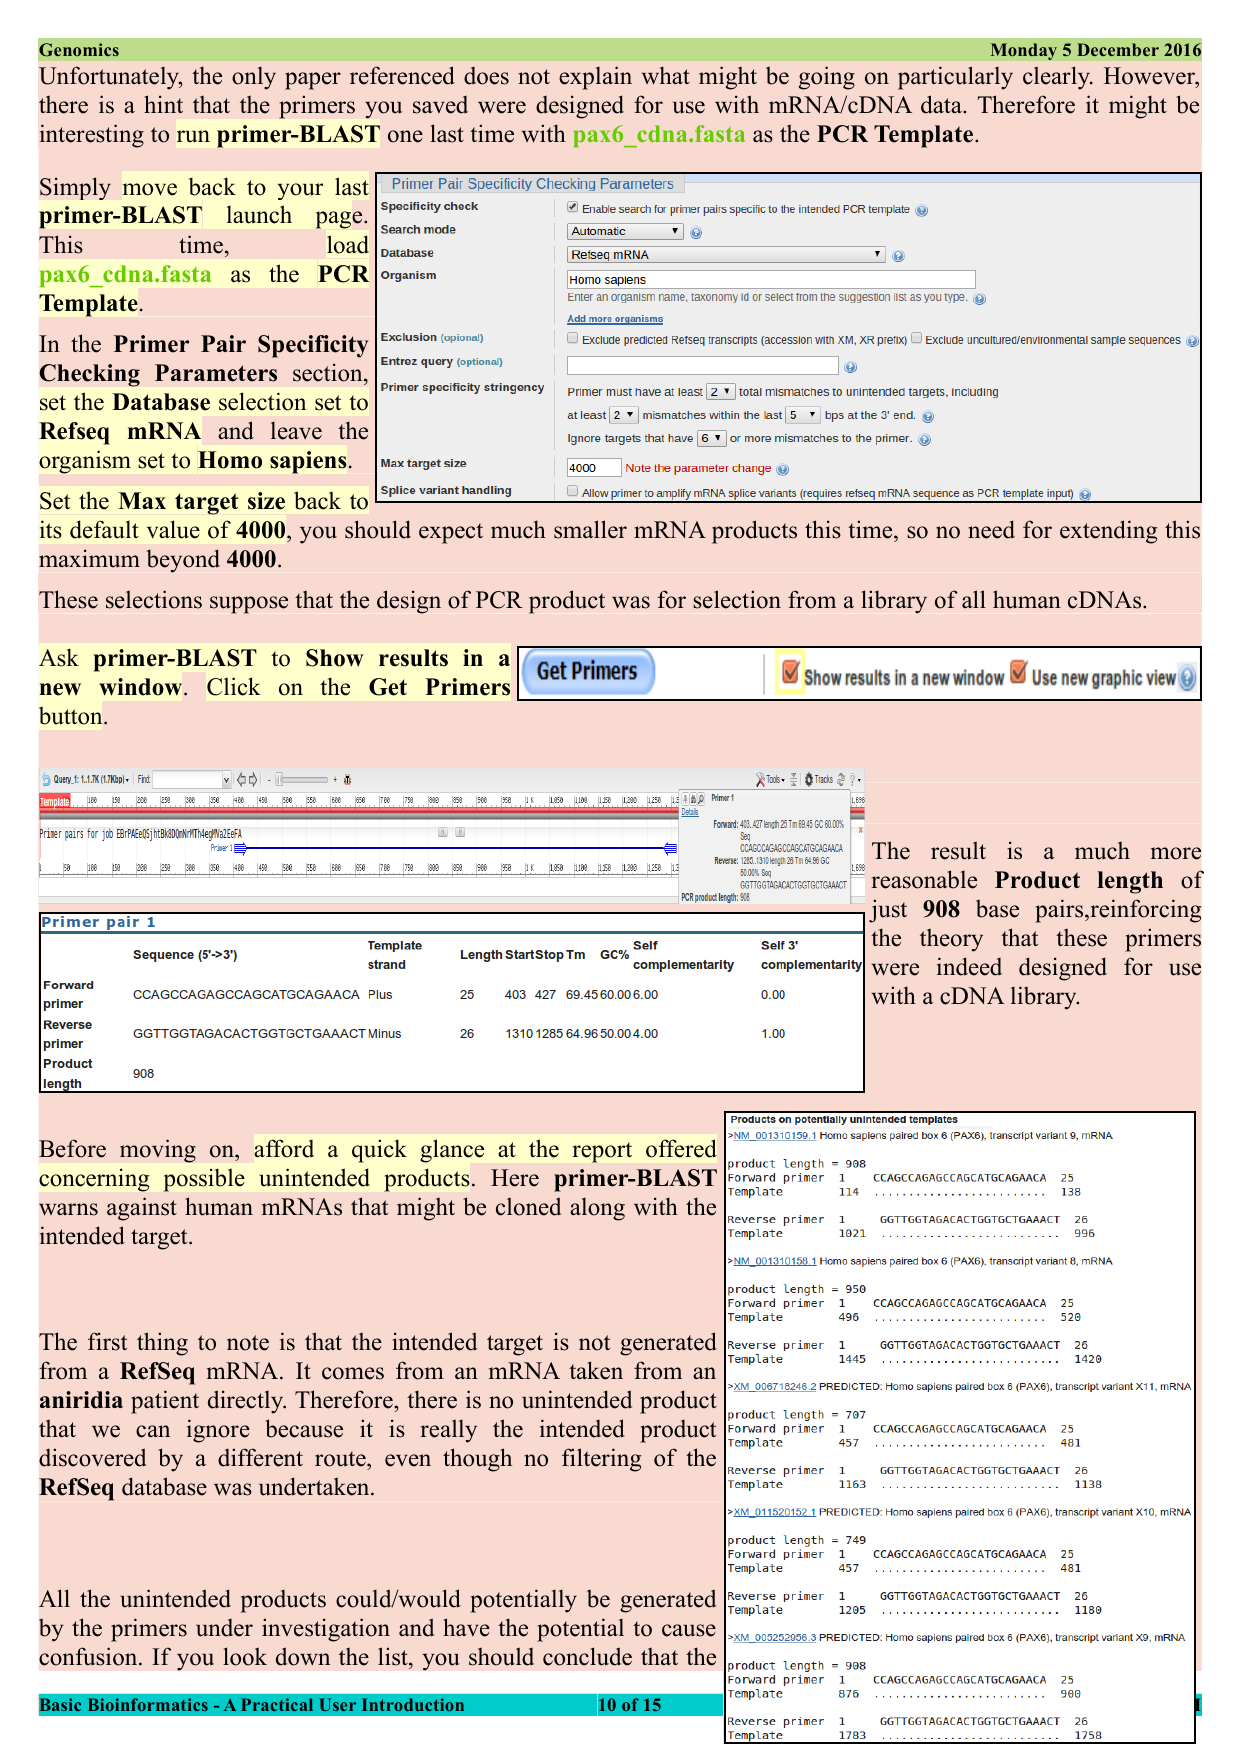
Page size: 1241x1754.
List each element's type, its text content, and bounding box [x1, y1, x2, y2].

text All the unintended products could/would potentially be generated by the primers under investigation and have the potential to cause confusion. If you look down the list, you should conclude that the [38, 1584, 723, 1671]
picture [41, 914, 863, 1091]
text Before moving on, afford a quick glance at the report offered concerning possible unintended products. Here primer-BLAST warns against human mRNAs that might be cloned along with the intended target. [38, 1112, 724, 1744]
text In the Primer Pair Specificity Checking Parameters section, set the Database selection set to Refseq mRNA and leave the organism set to Homo sapiens. [38, 328, 375, 474]
picture [726, 1113, 1194, 1742]
picture [38, 768, 866, 904]
picture [519, 648, 1200, 699]
text Unfortunately, the only paper referenced does not explain what might be going on particularly clearly. However, there is a hint that the primers you saved were designed for use with mRNA/cDNA data. Therefore it might be interesting to run primer-BLAST one last time with pax6_cdna.fasta as the PCR Template. [38, 61, 1202, 148]
text The first thing to note is that the intended target is not generated from a RefSeq mRNA. It comes from an mRNA taken from an aniridia patient directly. Therefore, there is no unintended product that we can ignore because it is really the intended product discovered by a different route, even though no filtering of the RefSeq database was undertaken. [38, 1327, 723, 1501]
text Ask primer-BLAST to Show results in a new window. Click on the Get Primers button. [38, 643, 1202, 730]
text These selections suppose that the design of PCR product was for selection from a library of all human cDNAs. [38, 584, 1202, 613]
picture [377, 174, 1200, 501]
text Set the Max target size back to its default value of 4000, you should expect much smaller mRNA products this time, so no need for extending this maximum beyond 4000. [38, 486, 1202, 573]
text Simply move back to your last primer-BLAST launch page. This time, load pax6_cdna.fasta as the PCR Template. [38, 171, 1201, 317]
text The result is a much more reasonable Product length of just 908 base pairs,reinforcing the theory that these primers were indeed designed for use with a cDNA library. [38, 836, 1202, 1010]
